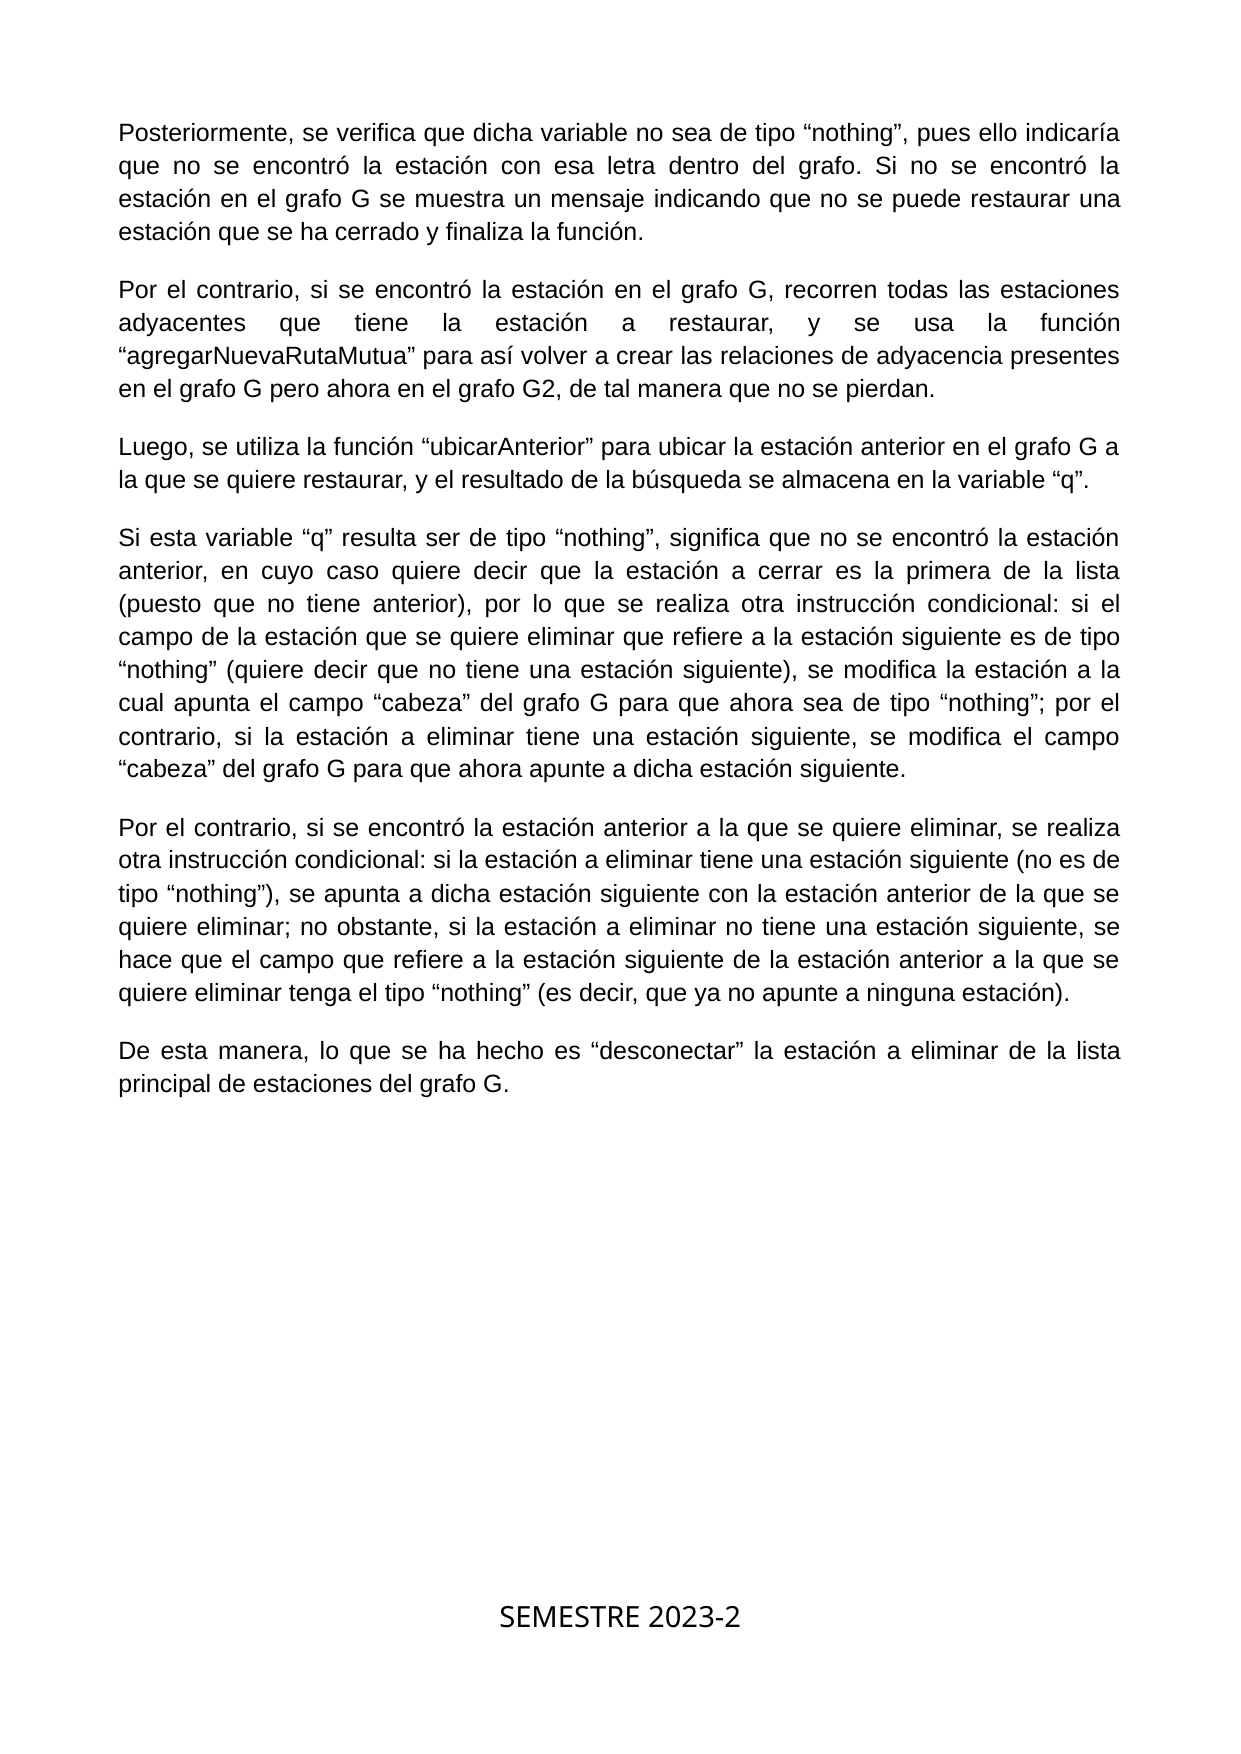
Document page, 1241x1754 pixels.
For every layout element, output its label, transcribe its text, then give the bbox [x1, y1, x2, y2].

text De esta manera, lo que se ha hecho es “desconectar” la estación a eliminar de la lista principal de estaciones del grafo G. [118, 1036, 1122, 1097]
text Si esta variable “q” resulta ser de tipo “nothing”, significa que no se encontró la estación anterior, en cuyo caso quiere decir que la estación a cerrar es la primera de la lista (puesto que no tiene anterior), por lo que se realiza otra instrucción condicional: si el campo de la estación que se quiere eliminar que refiere a la estación siguiente es de tipo “nothing” (quiere decir que no tiene una estación siguiente), se modifica la estación a la cual apunta el campo “cabeza” del grafo G para que ahora sea de tipo “nothing”; por el contrario, si la estación a eliminar tiene una estación siguiente, se modifica el campo “cabeza” del grafo G para que ahora apunte a dicha estación siguiente. [118, 523, 1122, 783]
text Por el contrario, si se encontró la estación anterior a la que se quiere eliminar, se realiza otra instrucción condicional: si la estación a eliminar tiene una estación siguiente (no es de tipo “nothing”), se apunta a dicha estación siguiente con la estación anterior de la que se quiere eliminar; no obstante, si la estación a eliminar no tiene una estación siguiente, se hace que el campo que refiere a la estación siguiente de la estación anterior a la que se quiere eliminar tenga el tipo “nothing” (es decir, que ya no apunte a ninguna estación). [118, 812, 1122, 1006]
text Por el contrario, si se encontró la estación en el grafo G, recorren todas las estaciones adyacentes que tiene la estación a restaurar, y se usa la función “agregarNuevaRutaMutua” para así volver a crear las relaciones de adyacencia presentes en el grafo G pero ahora en el grafo G2, de tal manera que no se pierdan. [118, 275, 1122, 403]
text Posteriormente, se verifica que dicha variable no sea de tipo “nothing”, pues ello indicaría que no se encontró la estación con esa letra dentro del grafo. Si no se encontró la estación en el grafo G se muestra un mensaje indicando que no se puede restaurar una estación que se ha cerrado y finaliza la función. [118, 118, 1122, 246]
text Luego, se utiliza la función “ubicarAnterior” para ubicar la estación anterior en el grafo G a la que se quiere restaurar, y el resultado de la búsqueda se almacena en la variable “q”. [118, 432, 1122, 494]
